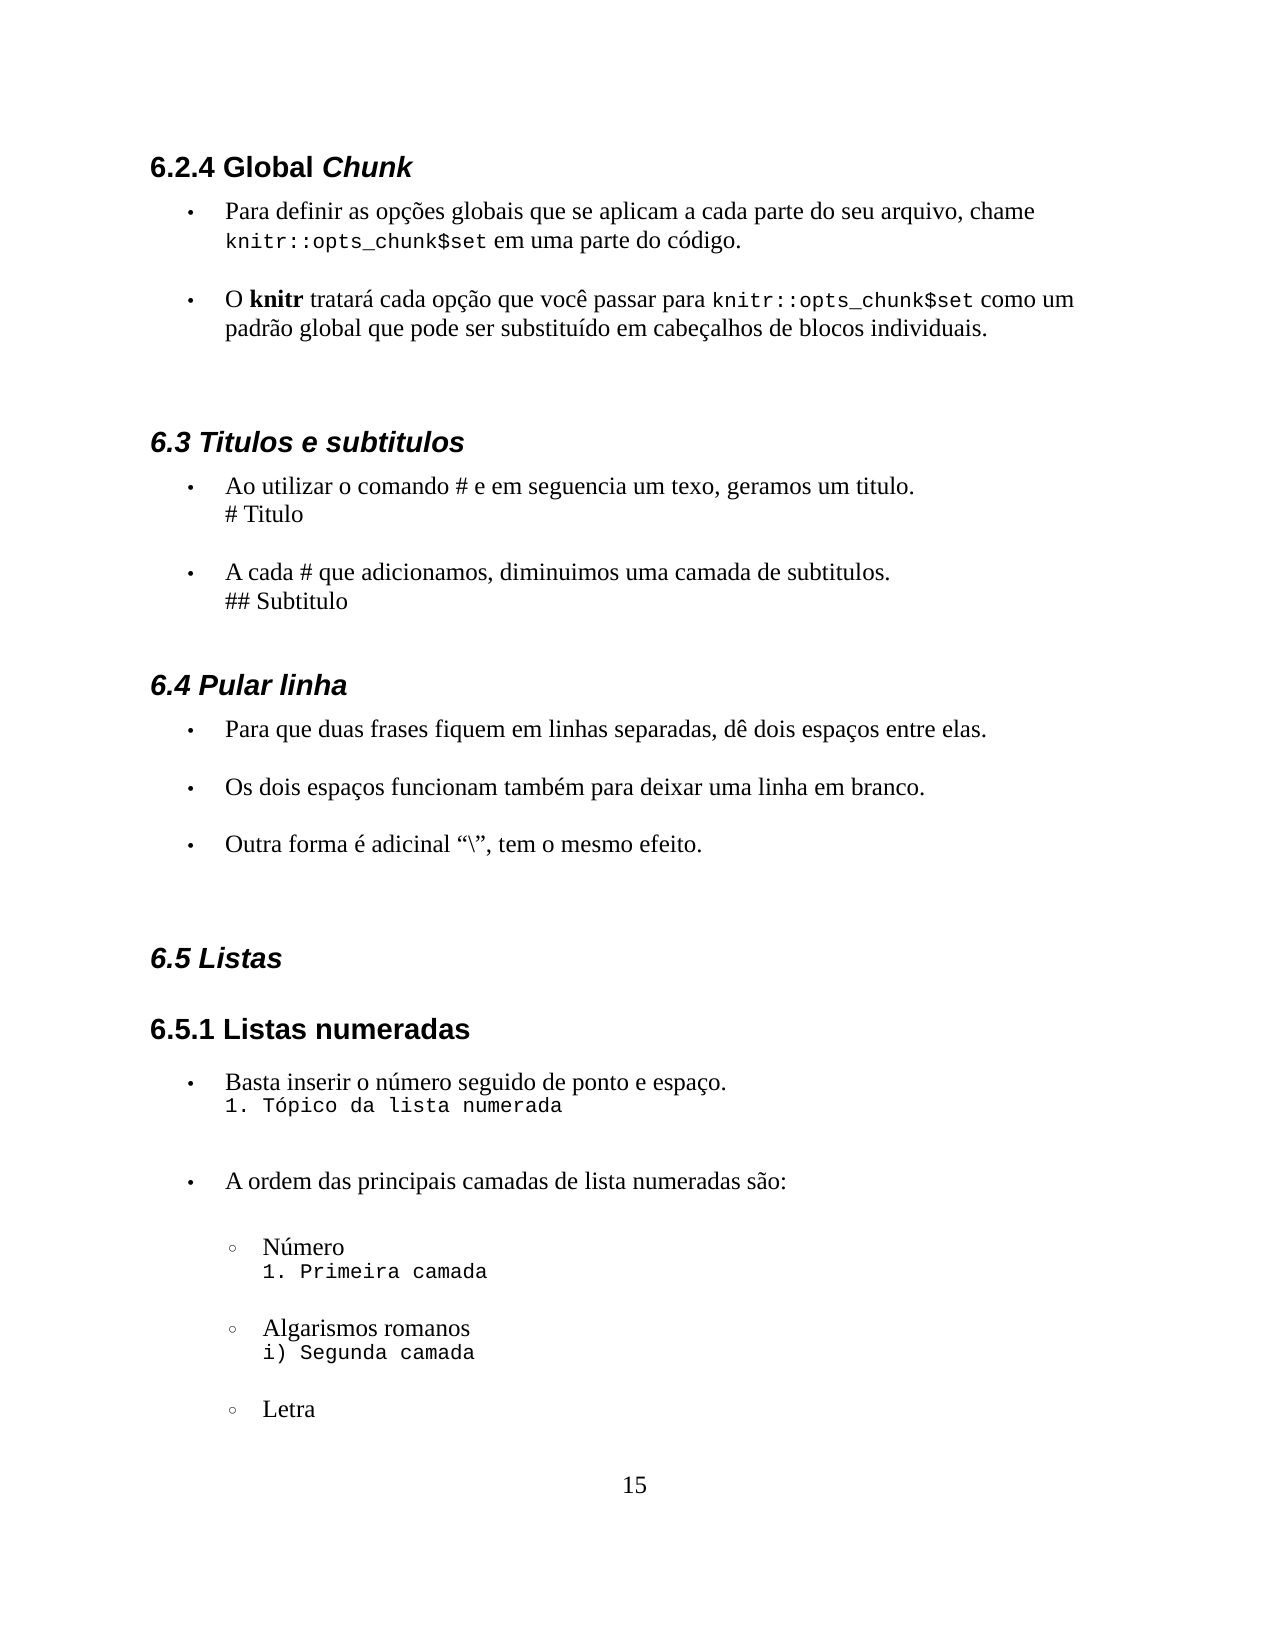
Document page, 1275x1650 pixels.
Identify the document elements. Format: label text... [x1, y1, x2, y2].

list A ordem das principais camadas de lista numeradas são: [187, 1166, 1125, 1223]
list Letra A. Terceira camada [225, 1394, 1125, 1423]
list Para que duas frases fiquem em linhas separadas, dê dois espaços entre elas. [187, 714, 1125, 772]
list Número 1. Primeira camada [225, 1232, 1125, 1313]
list A cada # que adicionamos, diminuimos uma camada de subtitulos. ## Subtitulo [187, 557, 1125, 643]
list O knitr tratará cada opção que você passar para knitr::opts_chunk$set como um padrão global que pode ser substituído em cabeçalhos de blocos individuais. [187, 284, 1125, 371]
subtitle 6.3 Titulos e subtitulos [150, 425, 1125, 458]
list Ao utilizar o comando # e em seguencia um texo, geramos um titulo. # Titulo [187, 471, 1125, 557]
list Os dois espaços funcionam também para deixar uma linha em branco. [187, 772, 1125, 829]
list Outra forma é adicinal “\”, tem o mesmo efeito. [187, 829, 1125, 887]
list Basta inserir o número seguido de ponto e espaço. 1. Tópico da lista numerada [187, 1067, 1125, 1148]
subtitle 6.4 Pular linha [150, 668, 1125, 702]
subtitle 6.5.1 Listas numeradas [150, 1012, 1125, 1045]
subtitle 6.2.4 Global Chunk [150, 150, 1125, 183]
list Algarismos romanos i) Segunda camada [225, 1313, 1125, 1394]
subtitle 6.5 Listas [150, 941, 1125, 974]
list Para definir as opções globais que se aplicam a cada parte do seu arquivo, chame knitr::opts_chunk$set em uma parte do código. [187, 196, 1125, 284]
